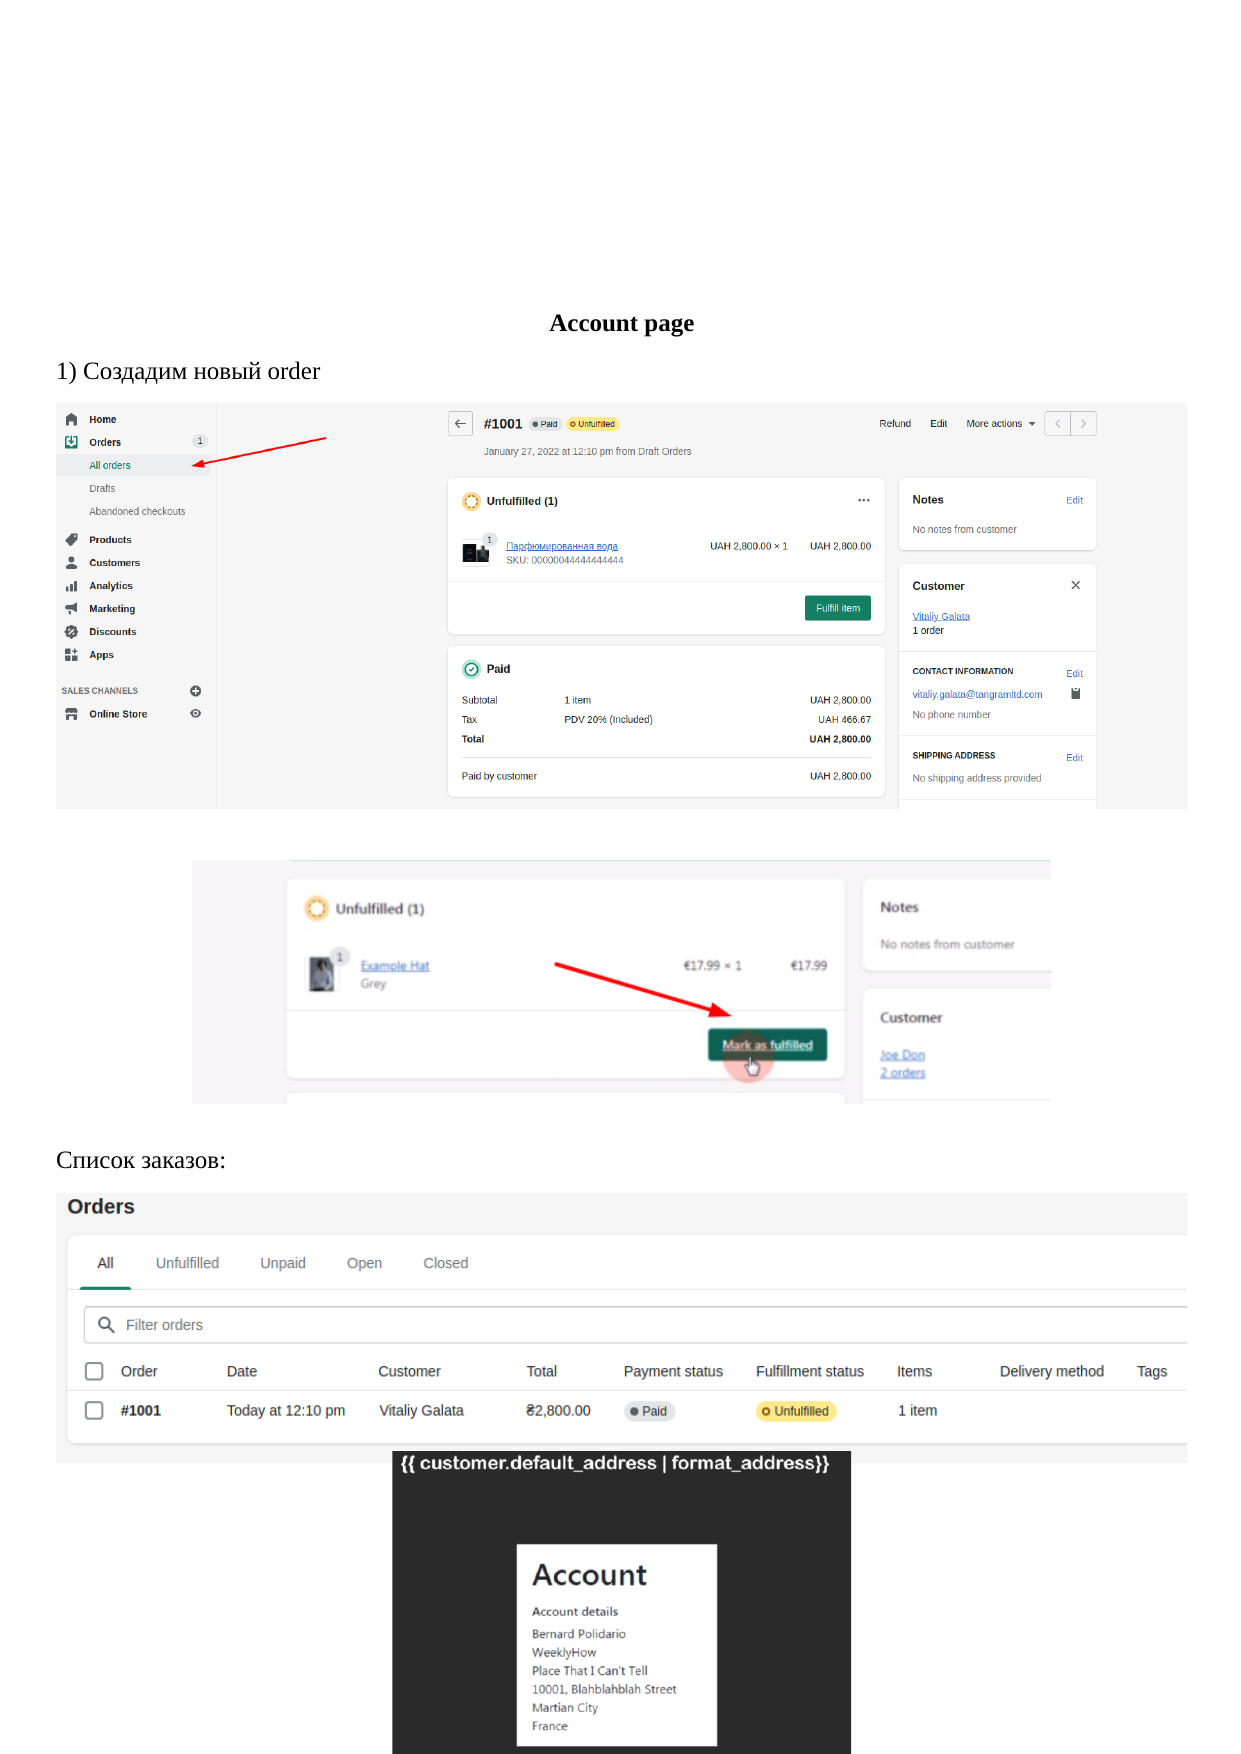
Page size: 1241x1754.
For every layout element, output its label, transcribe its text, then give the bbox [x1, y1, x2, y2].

text 1) Создадим новый order [56, 356, 1187, 385]
text Список заказов: [56, 1146, 1187, 1174]
picture [55, 403, 1188, 809]
picture [55, 1193, 1188, 1754]
text Account page [56, 308, 1187, 337]
picture [191, 860, 1052, 1104]
